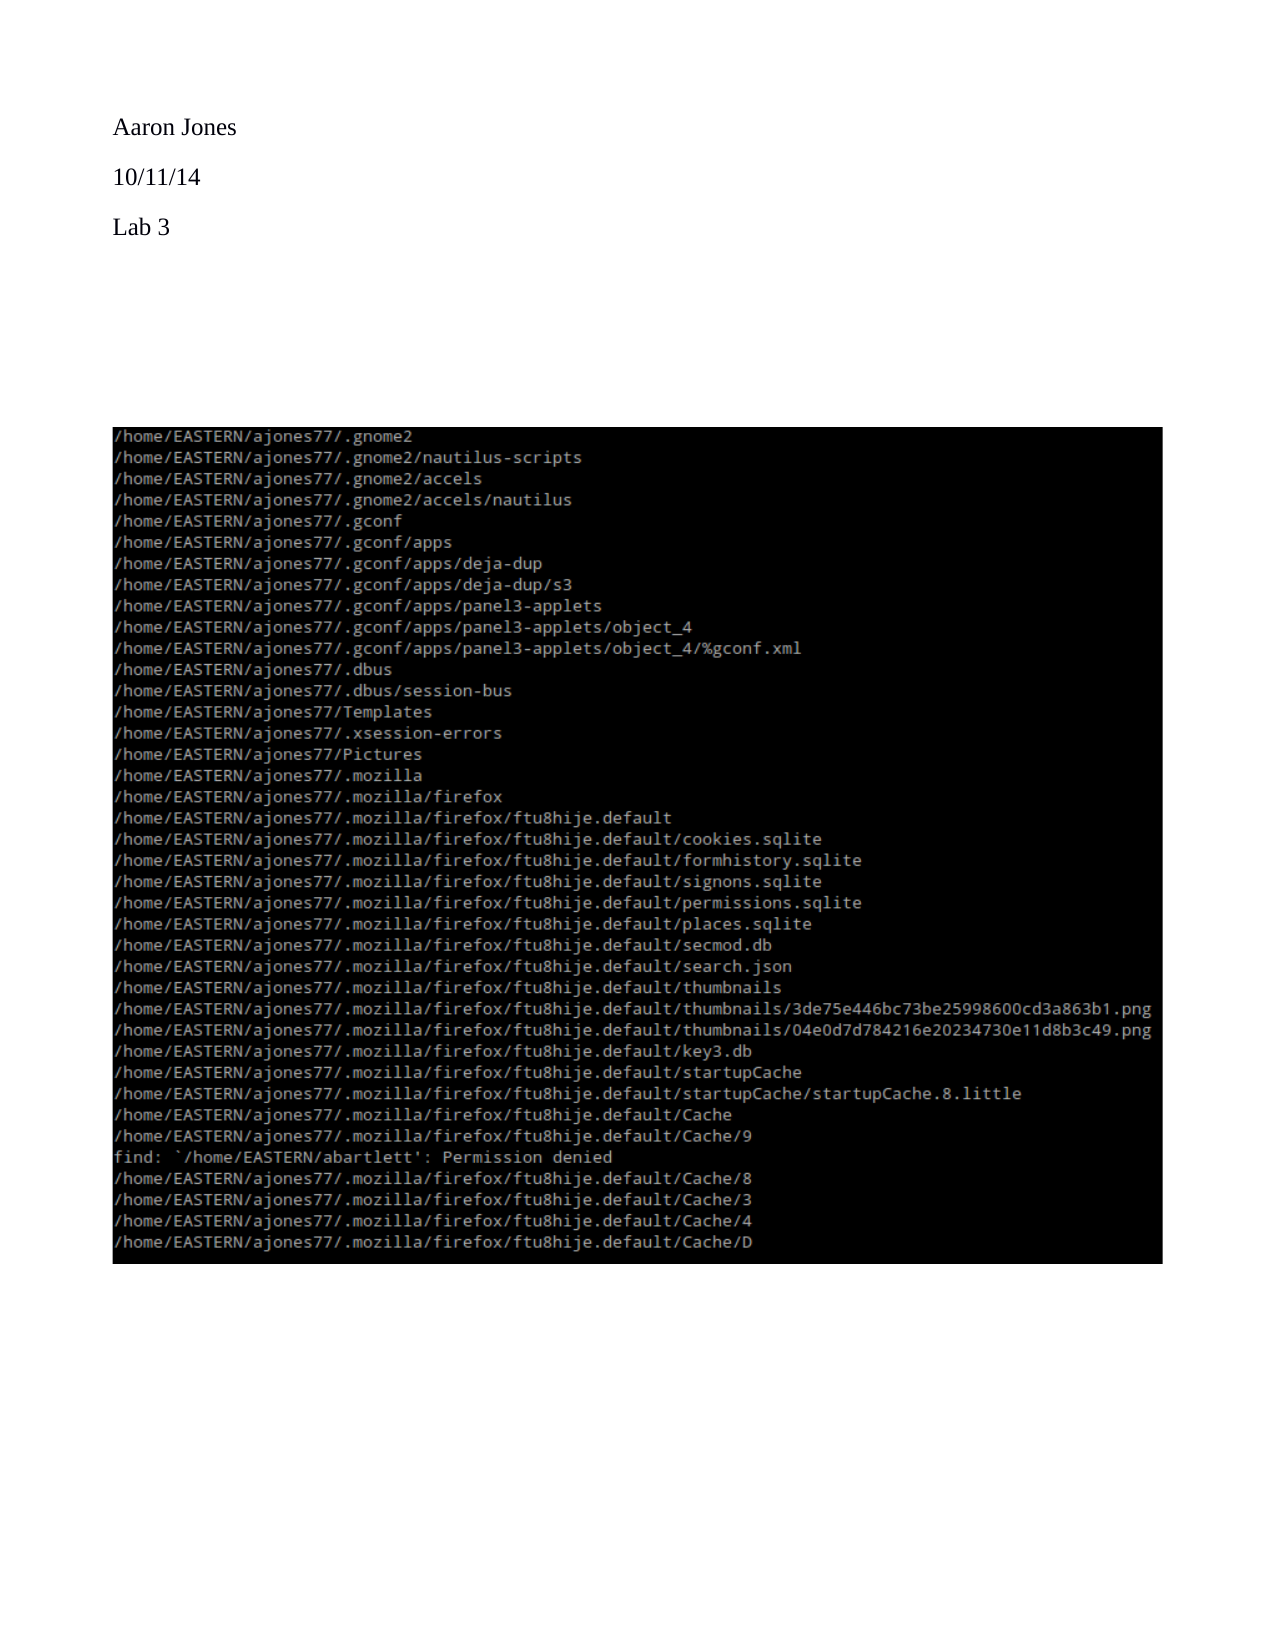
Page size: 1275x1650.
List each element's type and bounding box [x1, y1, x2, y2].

picture [112, 427, 1163, 1264]
